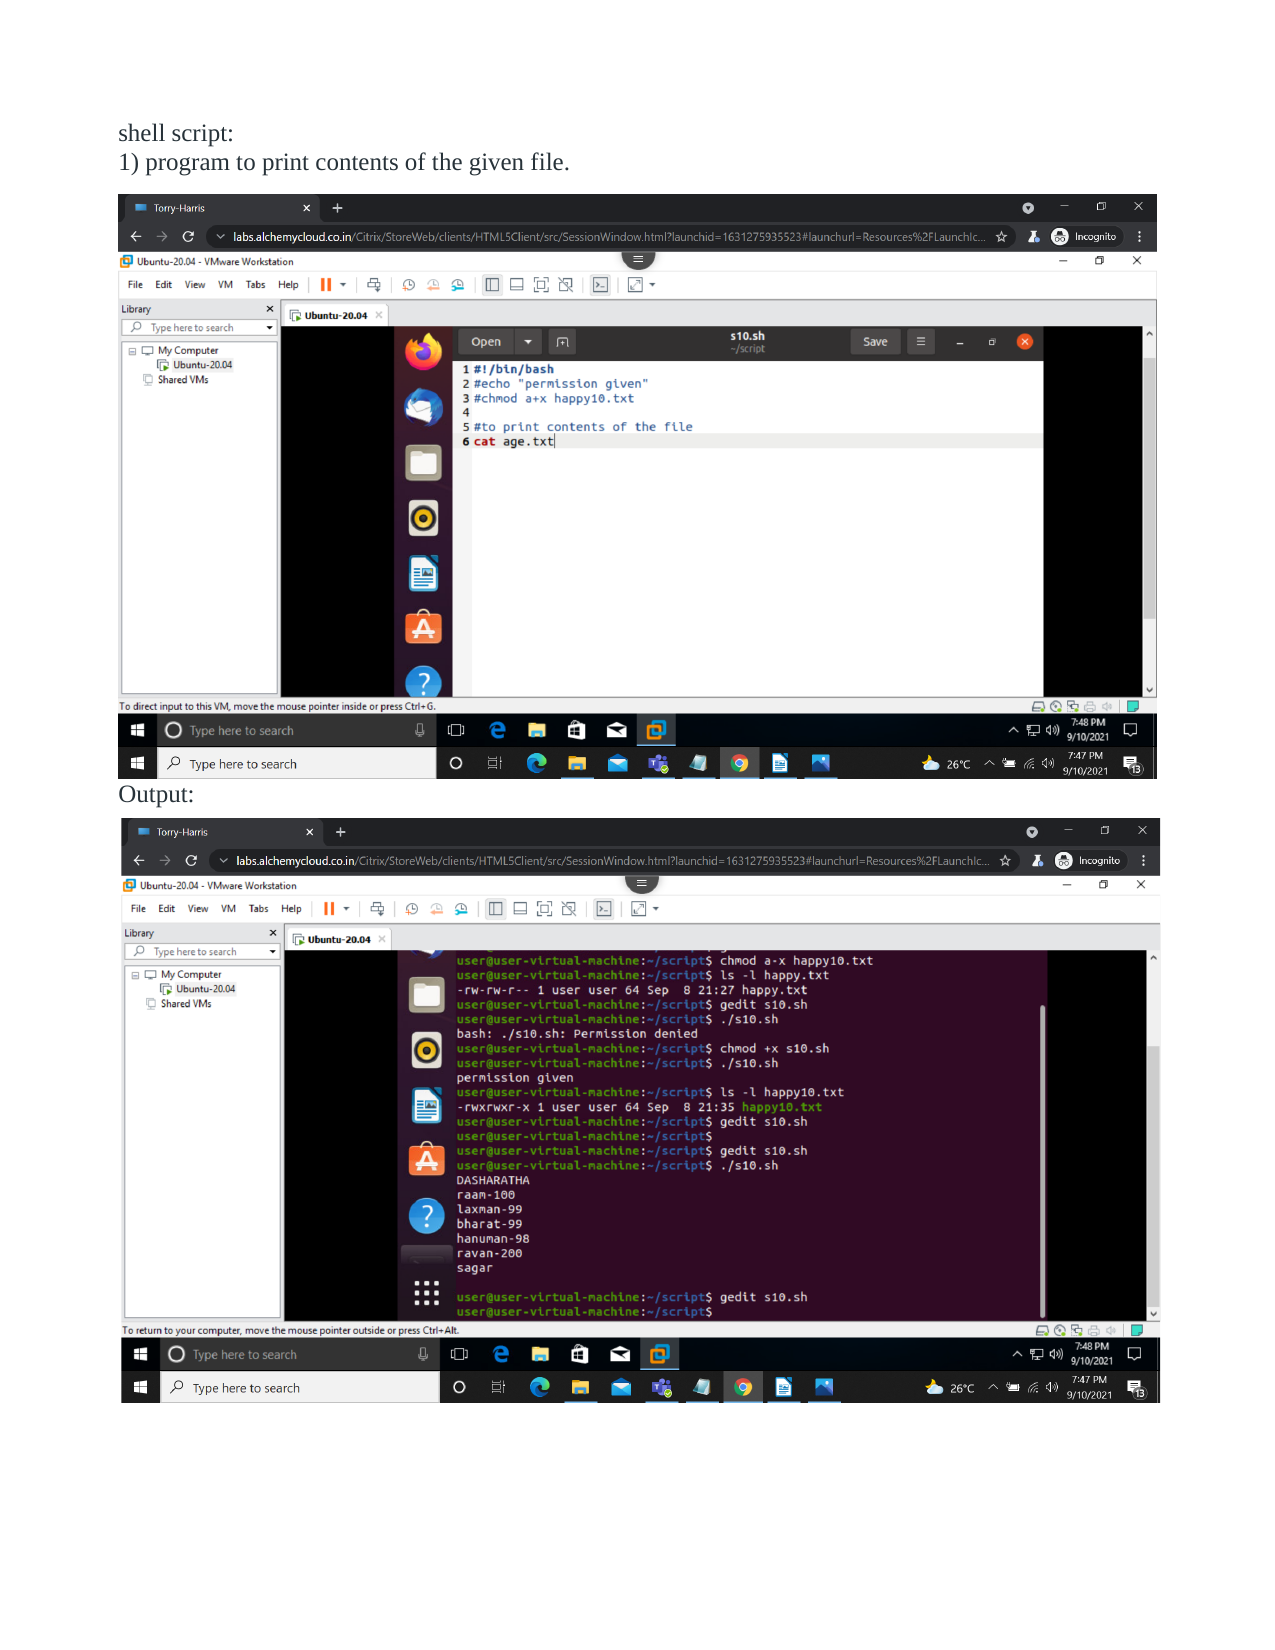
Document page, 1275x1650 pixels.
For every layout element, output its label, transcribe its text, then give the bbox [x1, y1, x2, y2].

picture [121, 818, 1161, 1403]
text 1) program to print contents of the given file. [118, 147, 1157, 176]
picture [118, 194, 1157, 779]
text [118, 176, 1157, 194]
text shell script: [118, 118, 1157, 147]
text Output: [118, 779, 1157, 807]
